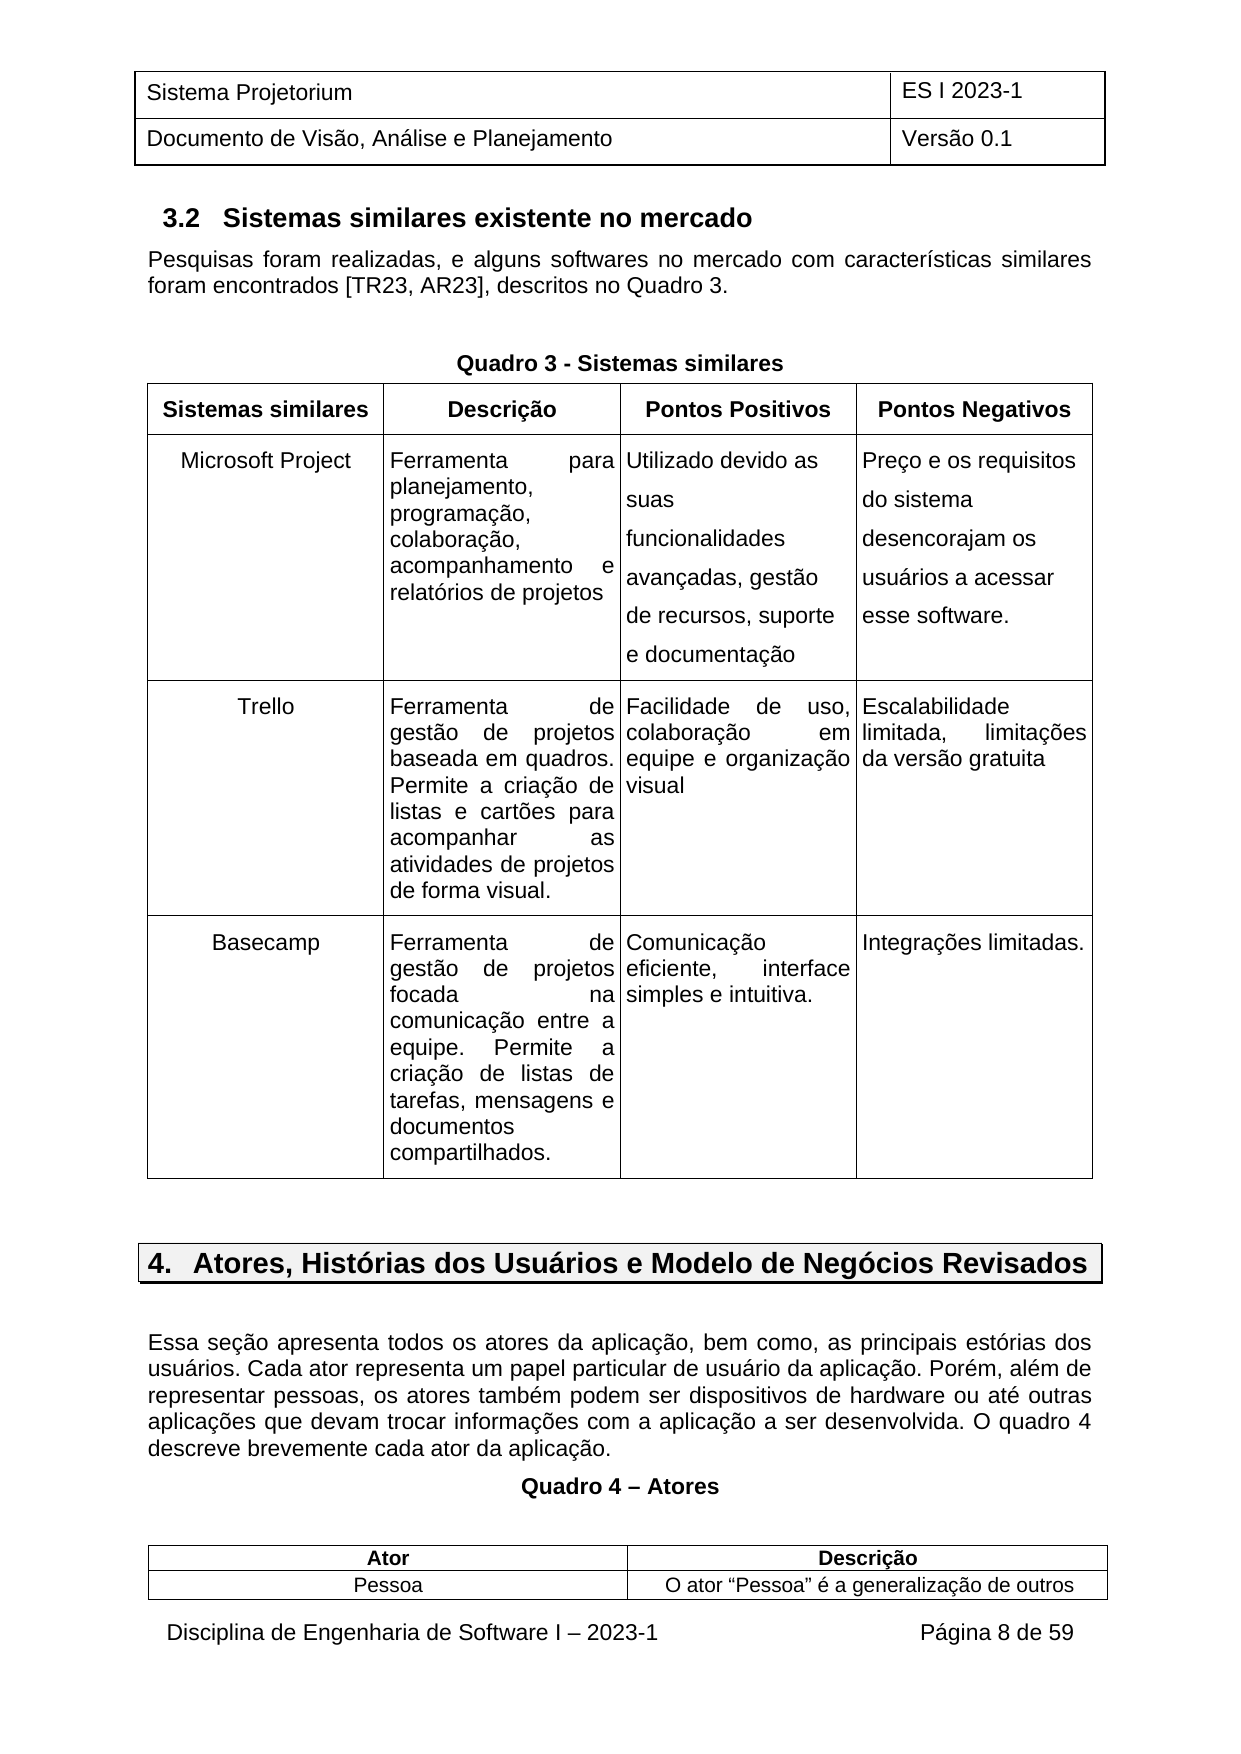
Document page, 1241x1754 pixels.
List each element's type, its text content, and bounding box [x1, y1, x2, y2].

text Essa seção apresenta todos os atores da aplicação, bem como, as principais estórias dos usuários. Cada ator representa um papel particular de usuário da aplicação. Porém, além de representar pessoas, os atores também podem ser dispositivos de hardware ou até outras aplicações que devam trocar informações com a aplicação a ser desenvolvida. O quadro 4 descreve brevemente cada ator da aplicação. [148, 1303, 1092, 1461]
table_cell Preço e os requisitos do sistema desencorajam os usuários a acessar esse software. [857, 435, 1092, 679]
text Quadro 4 – Atores [148, 1473, 1092, 1500]
text Quadro 3 - Sistemas similares [148, 350, 1092, 376]
table_cell Ferramenta de gestão de projetos baseada em quadros. Permite a criação de listas e cartões para acompanhar as atividades de projetos de forma visual. [384, 681, 620, 915]
text Pesquisas foram realizadas, e alguns softwares no mercado com características similares foram encontrados [TR23, AR23], descritos no Quadro 3. [148, 246, 1092, 299]
table_header Pontos Positivos [621, 384, 856, 434]
table_cell O ator “Pessoa” é a generalização de outros [628, 1571, 1107, 1599]
table_header Descrição [628, 1546, 1107, 1570]
table_cell Escalabilidade limitada, limitações da versão gratuita [857, 681, 1092, 915]
table_cell Facilidade de uso, colaboração em equipe e organização visual [621, 681, 856, 915]
subtitle Atores, Histórias dos Usuários e Modelo de Negócios Revisados [139, 1244, 1101, 1281]
table_header Ator [149, 1546, 627, 1570]
table_cell Basecamp [148, 916, 383, 1178]
table_header Descrição [384, 384, 620, 434]
table_cell Microsoft Project [148, 435, 383, 679]
table_cell Trello [148, 681, 383, 915]
table_header Sistemas similares [148, 384, 383, 434]
table_cell Utilizado devido as suas funcionalidades avançadas, gestão de recursos, suporte e documentação [621, 435, 856, 679]
table_cell Integrações limitadas. [857, 916, 1092, 1178]
table_cell Pessoa [149, 1571, 627, 1599]
table_cell Ferramenta de gestão de projetos focada na comunicação entre a equipe. Permite a criação de listas de tarefas, mensagens e documentos compartilhados. [384, 916, 620, 1178]
table_cell Comunicação eficiente, interface simples e intuitiva. [621, 916, 856, 1178]
subtitle Sistemas similares existente no mercado [162, 202, 1092, 233]
table_header Pontos Negativos [857, 384, 1092, 434]
table_cell Ferramenta para planejamento, programação, colaboração, acompanhamento e relatórios de projetos [384, 435, 620, 679]
